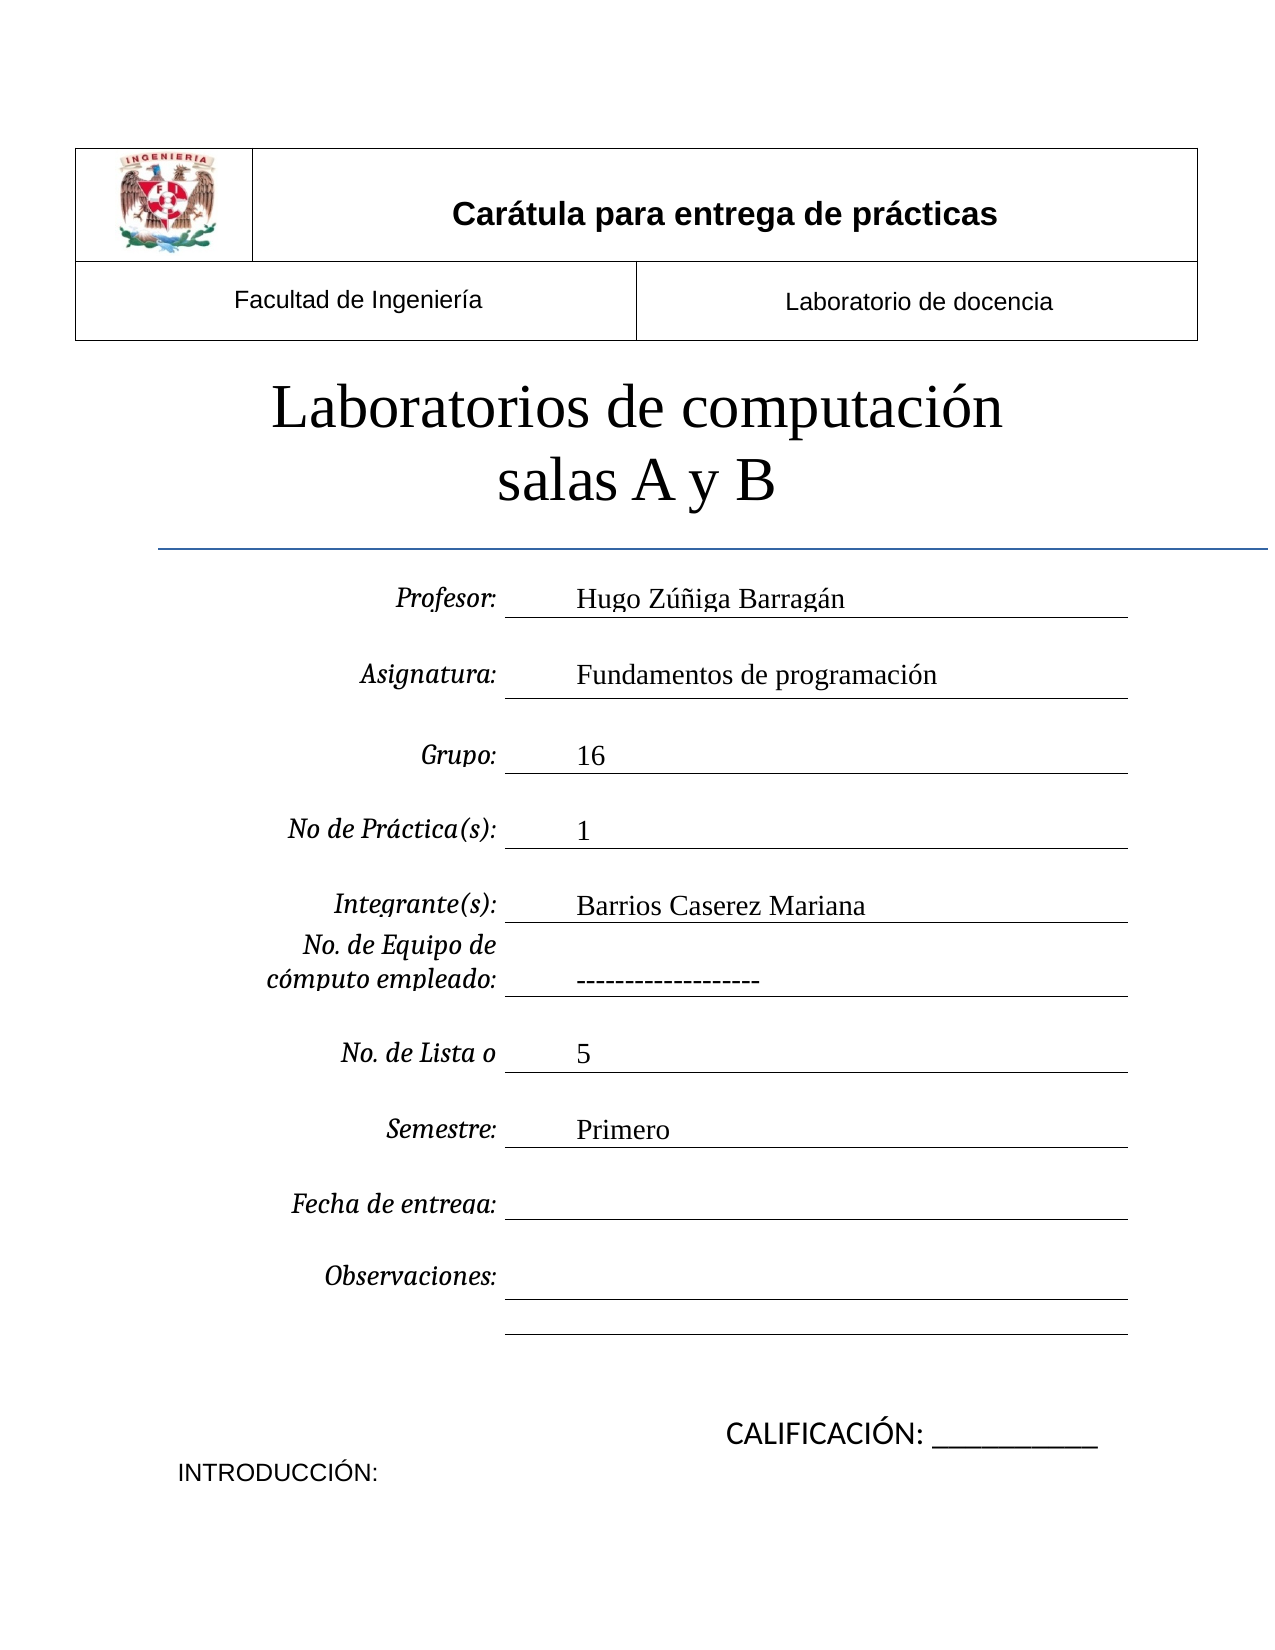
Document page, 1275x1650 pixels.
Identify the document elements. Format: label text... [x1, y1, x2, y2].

table_header Carátula para entrega de prácticas [253, 149, 1197, 261]
table_cell Primero [505, 1073, 1128, 1147]
table_cell ------------------- [505, 923, 1128, 996]
table_cell Fundamentos de programación [505, 618, 1128, 698]
table_header [177, 542, 505, 548]
table_header [505, 542, 1128, 548]
table_header [76, 149, 252, 261]
table_cell Facultad de Ingeniería [76, 262, 636, 340]
table_cell [505, 1300, 1128, 1333]
table_cell [505, 1220, 1128, 1299]
table_cell Barrios Caserez Mariana [505, 849, 1128, 922]
table_cell 1 [505, 774, 1128, 848]
table_cell Semestre: [177, 1072, 505, 1147]
table_cell Asignatura: [177, 617, 505, 698]
table_cell Laboratorio de docencia [637, 262, 1197, 340]
table_cell [177, 1299, 505, 1333]
table_cell Grupo: [177, 698, 505, 773]
table_header Profesor: [177, 550, 505, 617]
table_cell Integrante(s): [177, 848, 505, 922]
text CALIFICACIÓN: __________ [177, 1392, 1098, 1458]
table_cell No. de Lista o Brigada: [177, 996, 505, 1072]
table_header Hugo Zúñiga Barragán [505, 550, 1128, 617]
table_cell [505, 1148, 1128, 1219]
table_cell Observaciones: [177, 1219, 505, 1299]
table_cell Fecha de entrega: [177, 1147, 505, 1219]
text Laboratorios de computación [177, 369, 1098, 441]
table_cell 16 [505, 699, 1128, 773]
text salas A y B [177, 441, 1098, 513]
text INTRODUCCIÓN: [177, 1458, 1098, 1486]
table_cell 5 [505, 997, 1128, 1072]
table_cell No. de Equipo de cómputo empleado: [177, 922, 505, 996]
table_cell No de Práctica(s): [177, 773, 505, 848]
